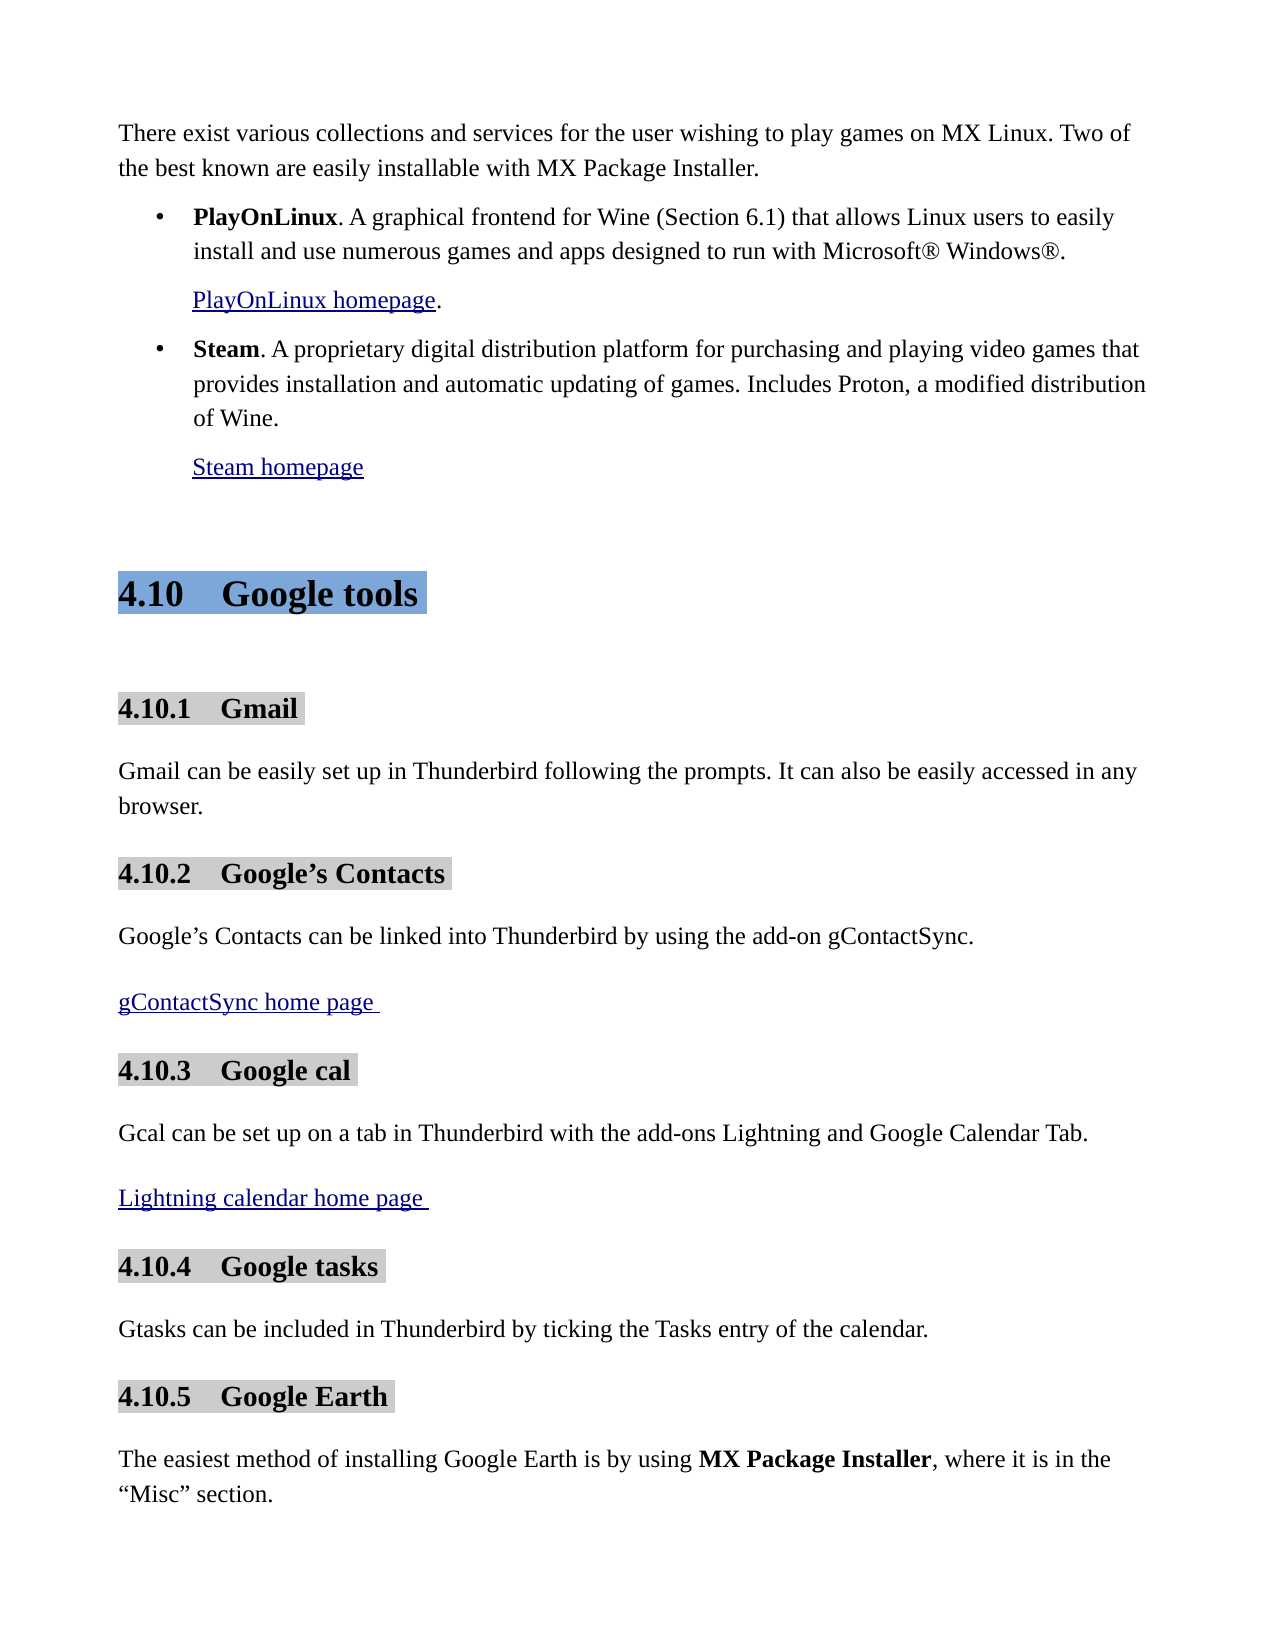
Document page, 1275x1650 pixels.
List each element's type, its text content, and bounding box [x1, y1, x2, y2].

subtitle 4.10.3 Google cal [358, 1053, 1157, 1086]
text The easiest method of installing Google Earth is by using MX Package Installer, where it is in the “Misc” section. [118, 1444, 1157, 1508]
text Lightning calendar home page [118, 1183, 1157, 1212]
text Gtasks can be included in Thunderbird by ticking the Tasks entry of the calendar. [118, 1314, 1157, 1343]
text Gcal can be set up on a tab in Thunderbird with the add-ons Lightning and Google Calendar Tab. [118, 1118, 1157, 1146]
text Steam homepage [118, 452, 1157, 481]
subtitle 4.10.1 Gmail [305, 692, 1157, 725]
text Google’s Contacts can be linked into Thunderbird by using the add-on gContactSync. [118, 921, 1157, 950]
text PlayOnLinux homepage. [118, 285, 1157, 314]
subtitle 4.10.2 Google’s Contacts [452, 857, 1157, 890]
subtitle 4.10 Google tools [427, 571, 1157, 614]
list Steam. A proprietary digital distribution platform for purchasing and playing video games that provides installation and automatic updating of games. Includes Proton, a modified distribution of Wine. [156, 334, 1157, 432]
subtitle 4.10.4 Google tasks [386, 1249, 1157, 1283]
text gContactSync home page [118, 987, 1157, 1016]
text There exist various collections and services for the user wishing to play games on MX Linux. Two of the best known are easily installable with MX Package Installer. [118, 118, 1157, 181]
subtitle 4.10.5 Google Earth [118, 1379, 1157, 1413]
text Gmail can be easily set up in Thunderbird following the prompts. It can also be easily accessed in any browser. [118, 756, 1157, 819]
list PlayOnLinux. A graphical frontend for Wine (Section 6.1) that allows Linux users to easily install and use numerous games and apps designed to run with Microsoft® Windows®. [156, 202, 1157, 265]
